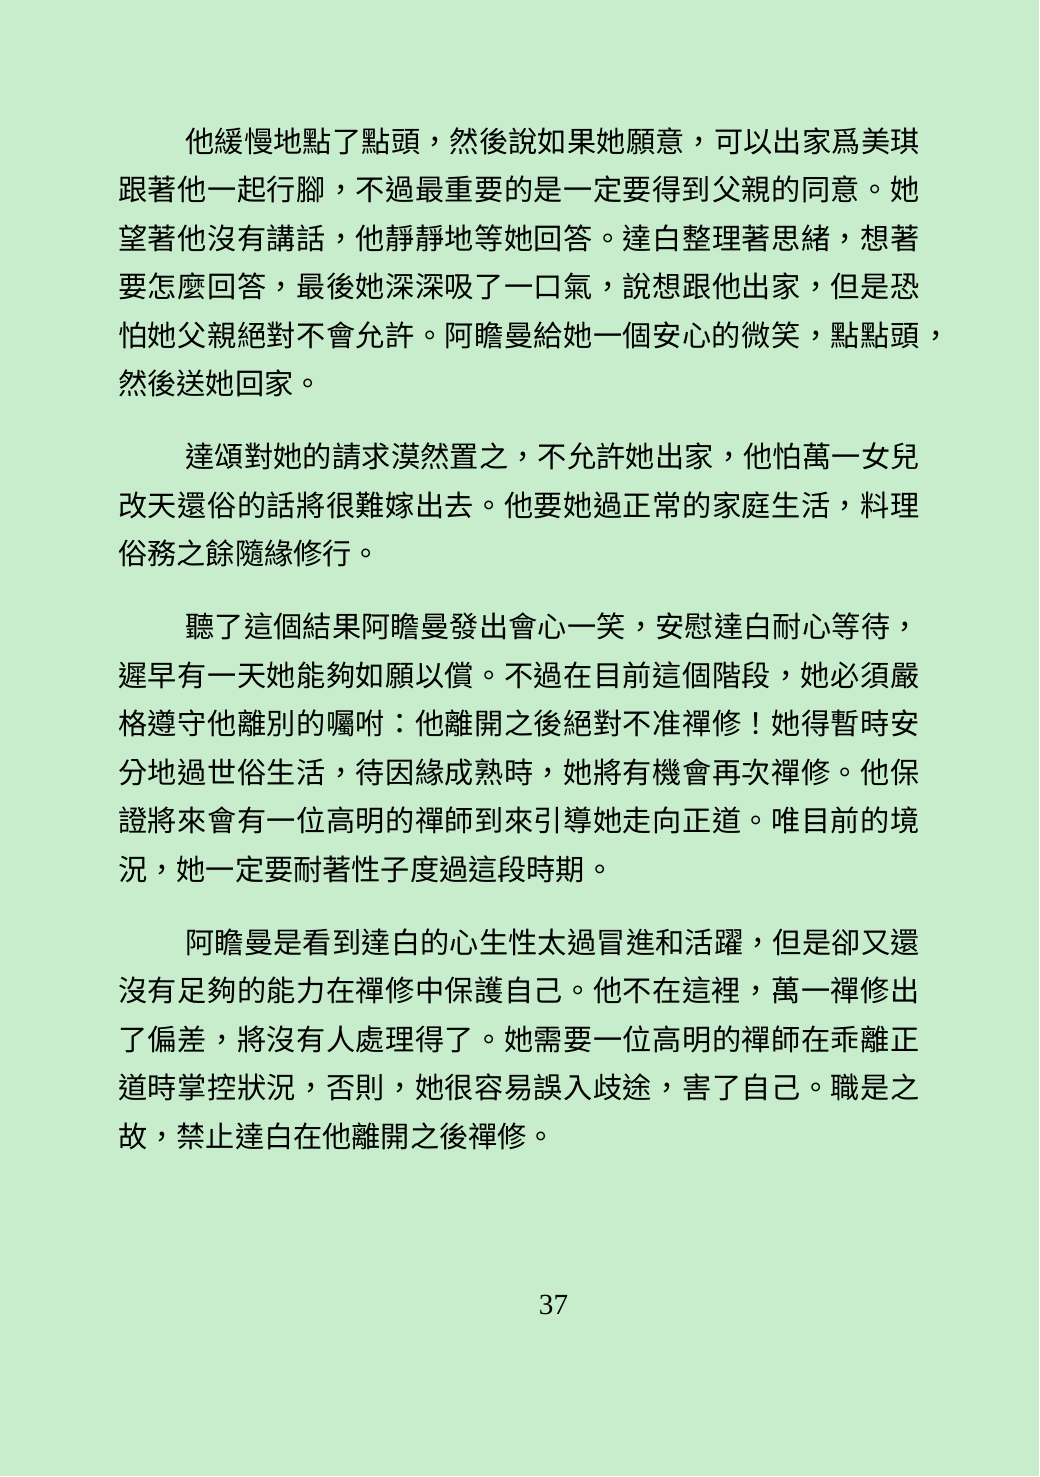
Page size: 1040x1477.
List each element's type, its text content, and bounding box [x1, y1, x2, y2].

text 阿瞻曼是看到達白的心生性太過冒進和活躍，但是卻又還沒有足夠的能力在禪修中保護自己。他不在這裡，萬一禪修出了偏差，將沒有人處理得了。她需要一位高明的禪師在乖離正道時掌控狀況，否則，她很容易誤入歧途，害了自己。職是之故，禁止達白在他離開之後禪修。 [118, 919, 921, 1156]
text 聽了這個結果阿瞻曼發出會心一笑，安慰達白耐心等待，遲早有一天她能夠如願以償。不過在目前這個階段，她必須嚴格遵守他離別的囑咐：他離開之後絕對不准禪修！她得暫時安分地過世俗生活，待因緣成熟時，她將有機會再次禪修。他保證將來會有一位高明的禪師到來引導她走向正道。唯目前的境況，她一定要耐著性子度過這段時期。 [118, 604, 921, 889]
text 他緩慢地點了點頭，然後說如果她願意，可以出家爲美琪，跟著他一起行腳，不過最重要的是一定要得到父親的同意。她望著他沒有講話，他靜靜地等她回答。達白整理著思緒，想著要怎麼回答，最後她深深吸了一口氣，說想跟他出家，但是恐怕她父親絕對不會允許。阿瞻曼給她一個安心的微笑，點點頭，然後送她回家。 [118, 118, 921, 403]
text 達頌對她的請求漠然置之，不允許她出家，他怕萬一女兒改天還俗的話將很難嫁出去。他要她過正常的家庭生活，料理俗務之餘隨緣修行。 [118, 434, 921, 573]
